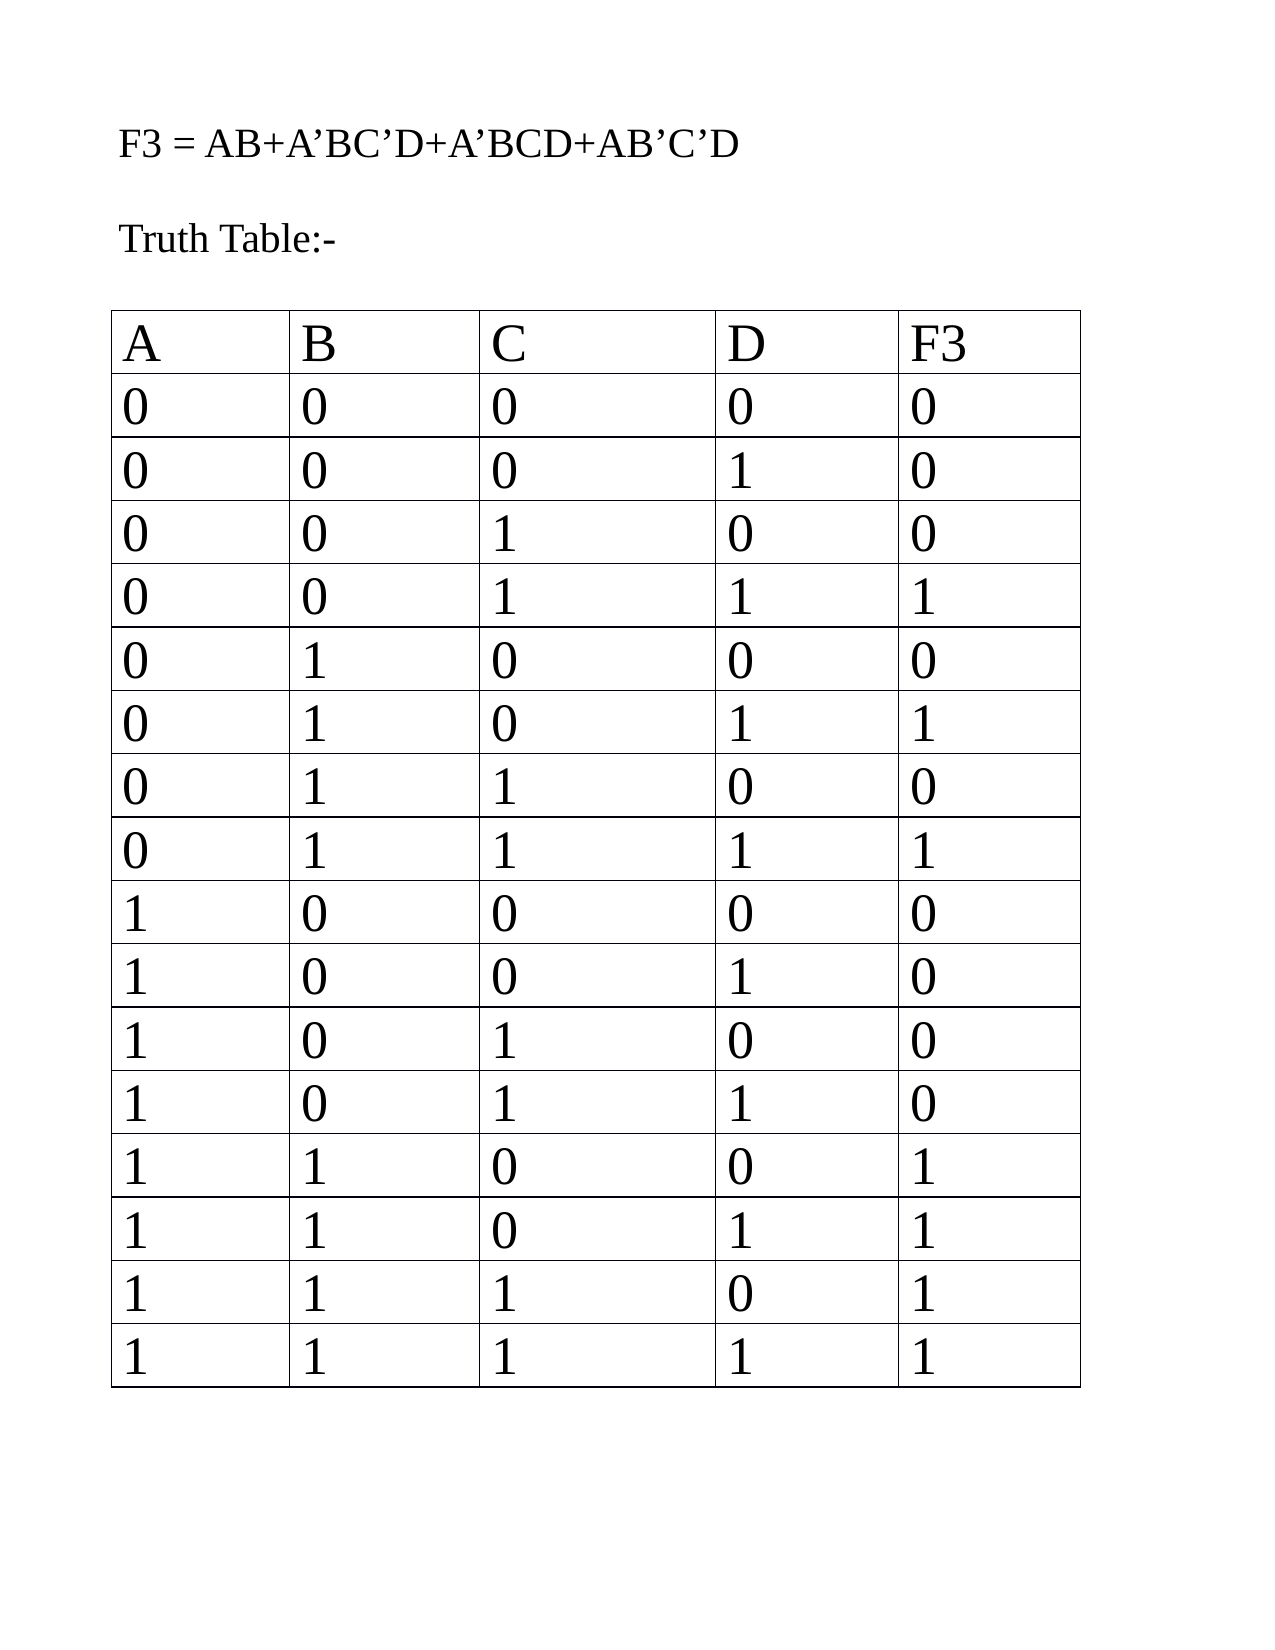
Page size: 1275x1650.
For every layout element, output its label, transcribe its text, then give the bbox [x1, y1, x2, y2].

table_cell 1 [480, 818, 715, 880]
table_cell 0 [480, 881, 715, 943]
table_cell 1 [112, 944, 289, 1006]
table_cell 1 [480, 1071, 715, 1133]
table_cell 0 [480, 1198, 715, 1260]
table_cell 1 [290, 691, 479, 753]
table_cell 1 [899, 1261, 1080, 1323]
table_cell 1 [290, 1324, 479, 1386]
table_cell 1 [480, 1261, 715, 1323]
table_cell 0 [480, 628, 715, 690]
table_cell 1 [290, 1198, 479, 1260]
table_header F3 [899, 311, 1080, 373]
table_cell 1 [112, 1198, 289, 1260]
table_cell 0 [112, 564, 289, 626]
table_header A [112, 311, 289, 373]
table_cell 1 [290, 818, 479, 880]
table_cell 1 [112, 1071, 289, 1133]
table_cell 1 [112, 881, 289, 943]
table_cell 0 [716, 881, 898, 943]
table_cell 0 [290, 564, 479, 626]
table_cell 0 [112, 374, 289, 436]
table_cell 1 [480, 1008, 715, 1070]
table_cell 1 [899, 1324, 1080, 1386]
text F3 = AB+A’BC’D+A’BCD+AB’C’D [118, 118, 1157, 166]
table_header D [716, 311, 898, 373]
table_cell 0 [899, 944, 1080, 1006]
table_cell 1 [899, 1134, 1080, 1196]
table_cell 1 [112, 1008, 289, 1070]
table_cell 0 [899, 754, 1080, 816]
table_cell 0 [716, 1008, 898, 1070]
table_cell 1 [716, 944, 898, 1006]
table_cell 1 [716, 691, 898, 753]
table_cell 1 [716, 438, 898, 500]
table_cell 0 [716, 501, 898, 563]
table_cell 0 [112, 501, 289, 563]
table_cell 1 [899, 1198, 1080, 1260]
table_cell 0 [290, 501, 479, 563]
table_cell 0 [899, 881, 1080, 943]
table_cell 0 [480, 374, 715, 436]
table_cell 0 [290, 1071, 479, 1133]
table_cell 1 [480, 754, 715, 816]
table_cell 0 [480, 1134, 715, 1196]
table_cell 1 [290, 1261, 479, 1323]
table_cell 0 [716, 754, 898, 816]
table_cell 0 [480, 691, 715, 753]
table_cell 1 [112, 1324, 289, 1386]
table_cell 0 [290, 374, 479, 436]
table_cell 1 [290, 628, 479, 690]
table_cell 0 [290, 1008, 479, 1070]
table_cell 0 [112, 754, 289, 816]
table_cell 0 [716, 374, 898, 436]
table_cell 0 [290, 944, 479, 1006]
table_cell 1 [112, 1134, 289, 1196]
table_cell 0 [899, 374, 1080, 436]
table_cell 0 [899, 438, 1080, 500]
table_cell 1 [480, 1324, 715, 1386]
table_cell 0 [716, 1261, 898, 1323]
table_cell 1 [290, 1134, 479, 1196]
table_cell 1 [899, 691, 1080, 753]
table_cell 1 [290, 754, 479, 816]
table_cell 0 [480, 944, 715, 1006]
table_cell 0 [716, 628, 898, 690]
table_cell 0 [112, 628, 289, 690]
table_cell 1 [716, 1198, 898, 1260]
table_cell 1 [899, 818, 1080, 880]
table_header C [480, 311, 715, 373]
table_cell 1 [112, 1261, 289, 1323]
table_cell 0 [290, 881, 479, 943]
table_cell 0 [112, 438, 289, 500]
table_header B [290, 311, 479, 373]
table_cell 0 [899, 628, 1080, 690]
table_cell 1 [480, 501, 715, 563]
table_cell 0 [112, 818, 289, 880]
table_cell 0 [112, 691, 289, 753]
table_cell 1 [899, 564, 1080, 626]
table_cell 0 [899, 1008, 1080, 1070]
table_cell 1 [716, 1071, 898, 1133]
table_cell 1 [480, 564, 715, 626]
table_cell 0 [290, 438, 479, 500]
table_cell 1 [716, 564, 898, 626]
table_cell 0 [899, 501, 1080, 563]
table_cell 0 [899, 1071, 1080, 1133]
table_cell 0 [480, 438, 715, 500]
table_cell 1 [716, 818, 898, 880]
table_cell 0 [716, 1134, 898, 1196]
table_cell 1 [716, 1324, 898, 1386]
text Truth Table:- [118, 214, 1157, 262]
